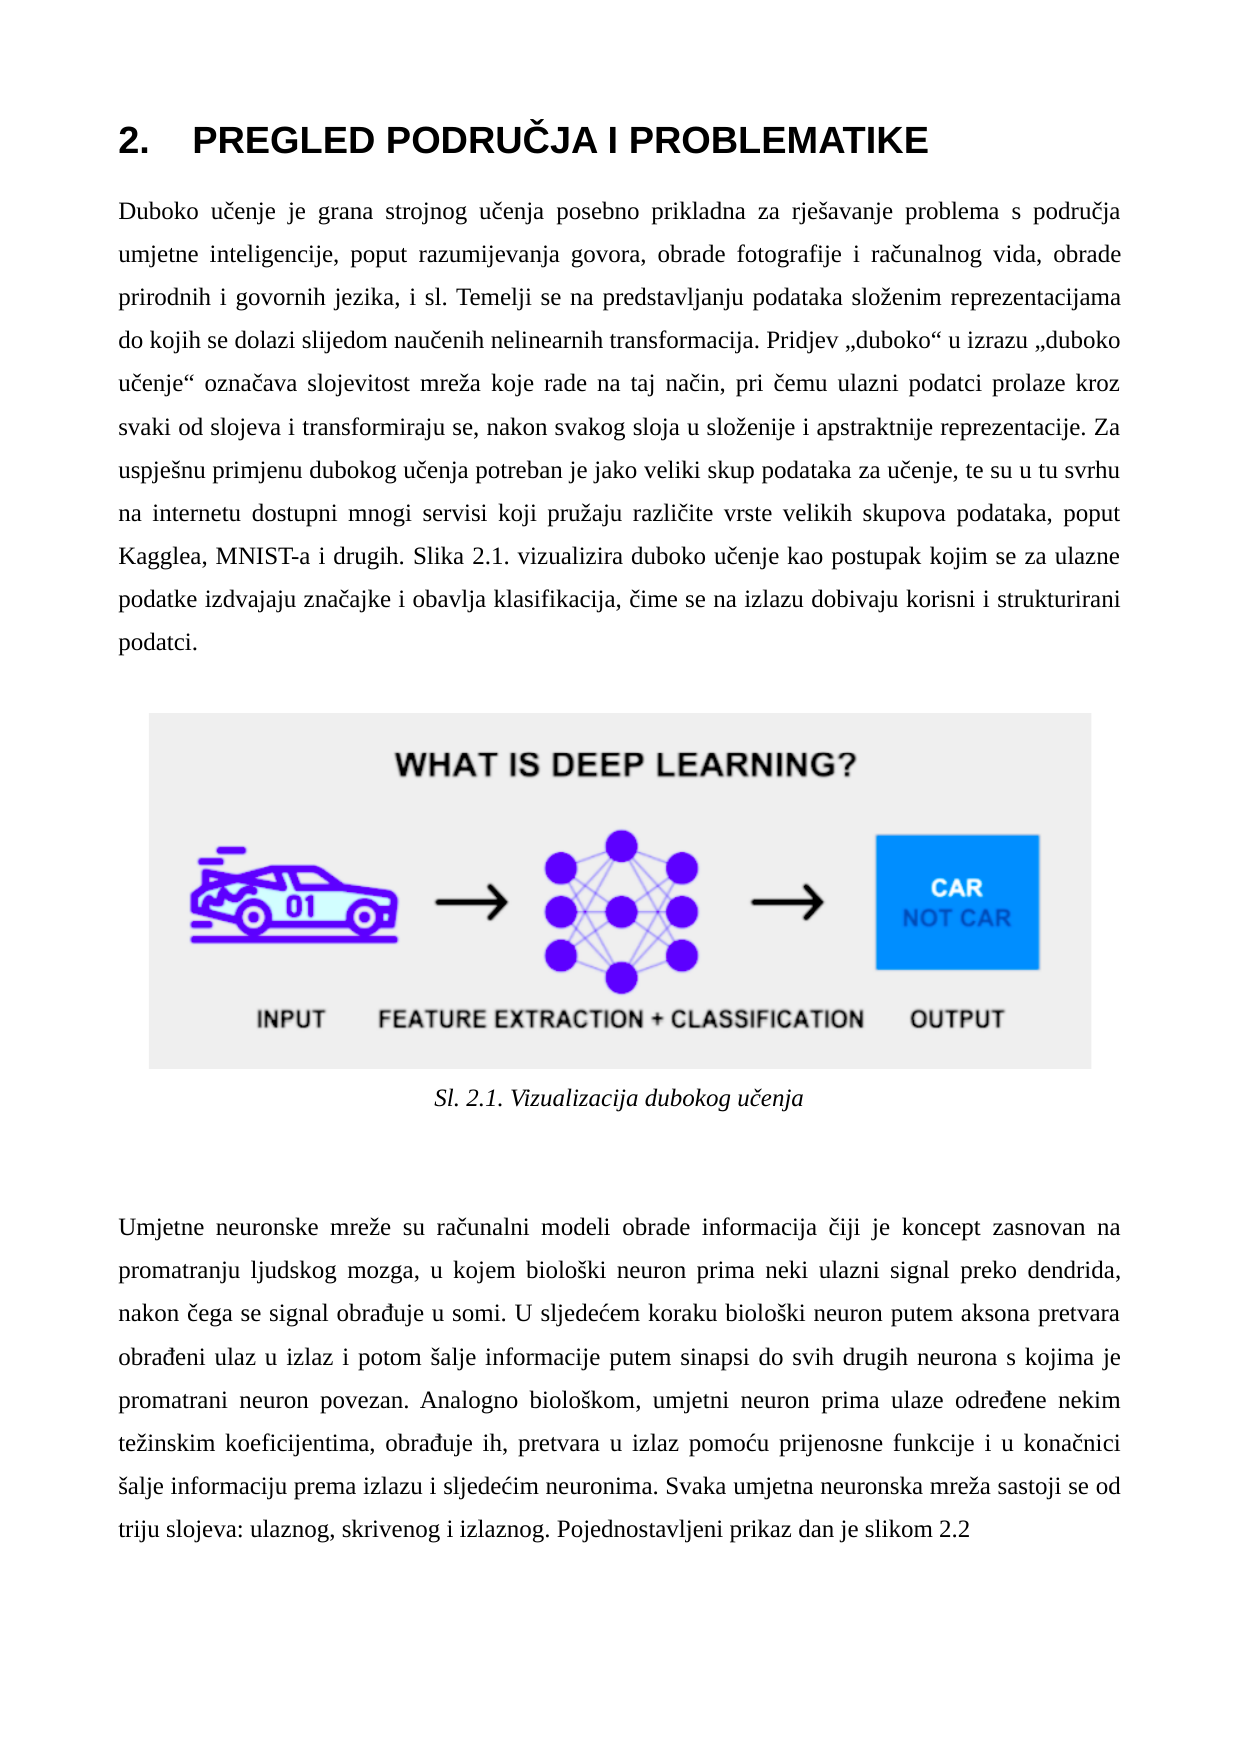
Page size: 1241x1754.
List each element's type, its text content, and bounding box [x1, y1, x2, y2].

subtitle PREGLED PODRUČJA I PROBLEMATIKE [118, 118, 1122, 162]
text Duboko učenje je grana strojnog učenja posebno prikladna za rješavanje problema s područja umjetne inteligencije, poput razumijevanja govora, obrade fotografije i računalnog vida, obrade prirodnih i govornih jezika, i sl. Temelji se na predstavljanju podataka složenim reprezentacijama do kojih se dolazi slijedom naučenih nelinearnih transformacija. Pridjev „duboko“ u izrazu „duboko učenje“ označava slojevitost mreža koje rade na taj način, pri čemu ulazni podatci prolaze kroz svaki od slojeva i transformiraju se, nakon svakog sloja u složenije i apstraktnije reprezentacije. Za uspješnu primjenu dubokog učenja potreban je jako veliki skup podataka za učenje, te su u tu svrhu na internetu dostupni mnogi servisi koji pružaju različite vrste velikih skupova podataka, poput Kagglea, MNIST-a i drugih. Slika 2.1. vizualizira duboko učenje kao postupak kojim se za ulazne podatke izdvajaju značajke i obavlja klasifikacija, čime se na izlazu dobivaju korisni i strukturirani podatci. [118, 196, 1122, 656]
text Umjetne neuronske mreže su računalni modeli obrade informacija čiji je koncept zasnovan na promatranju ljudskog mozga, u kojem biološki neuron prima neki ulazni signal preko dendrida, nakon čega se signal obrađuje u somi. U sljedećem koraku biološki neuron putem aksona pretvara obrađeni ulaz u izlaz i potom šalje informacije putem sinapsi do svih drugih neurona s kojima je promatrani neuron povezan. Analogno biološkom, umjetni neuron prima ulaze određene nekim težinskim koeficijentima, obrađuje ih, pretvara u izlaz pomoću prijenosne funkcije i u konačnici šalje informaciju prema izlazu i sljedećim neuronima. Svaka umjetna neuronska mreža sastoji se od triju slojeva: ulaznog, skrivenog i izlaznog. Pojednostavljeni prikaz dan je slikom 2.2 [118, 1212, 1122, 1543]
text Sl. 2.1. Vizualizacija dubokog učenja [118, 713, 1122, 1112]
